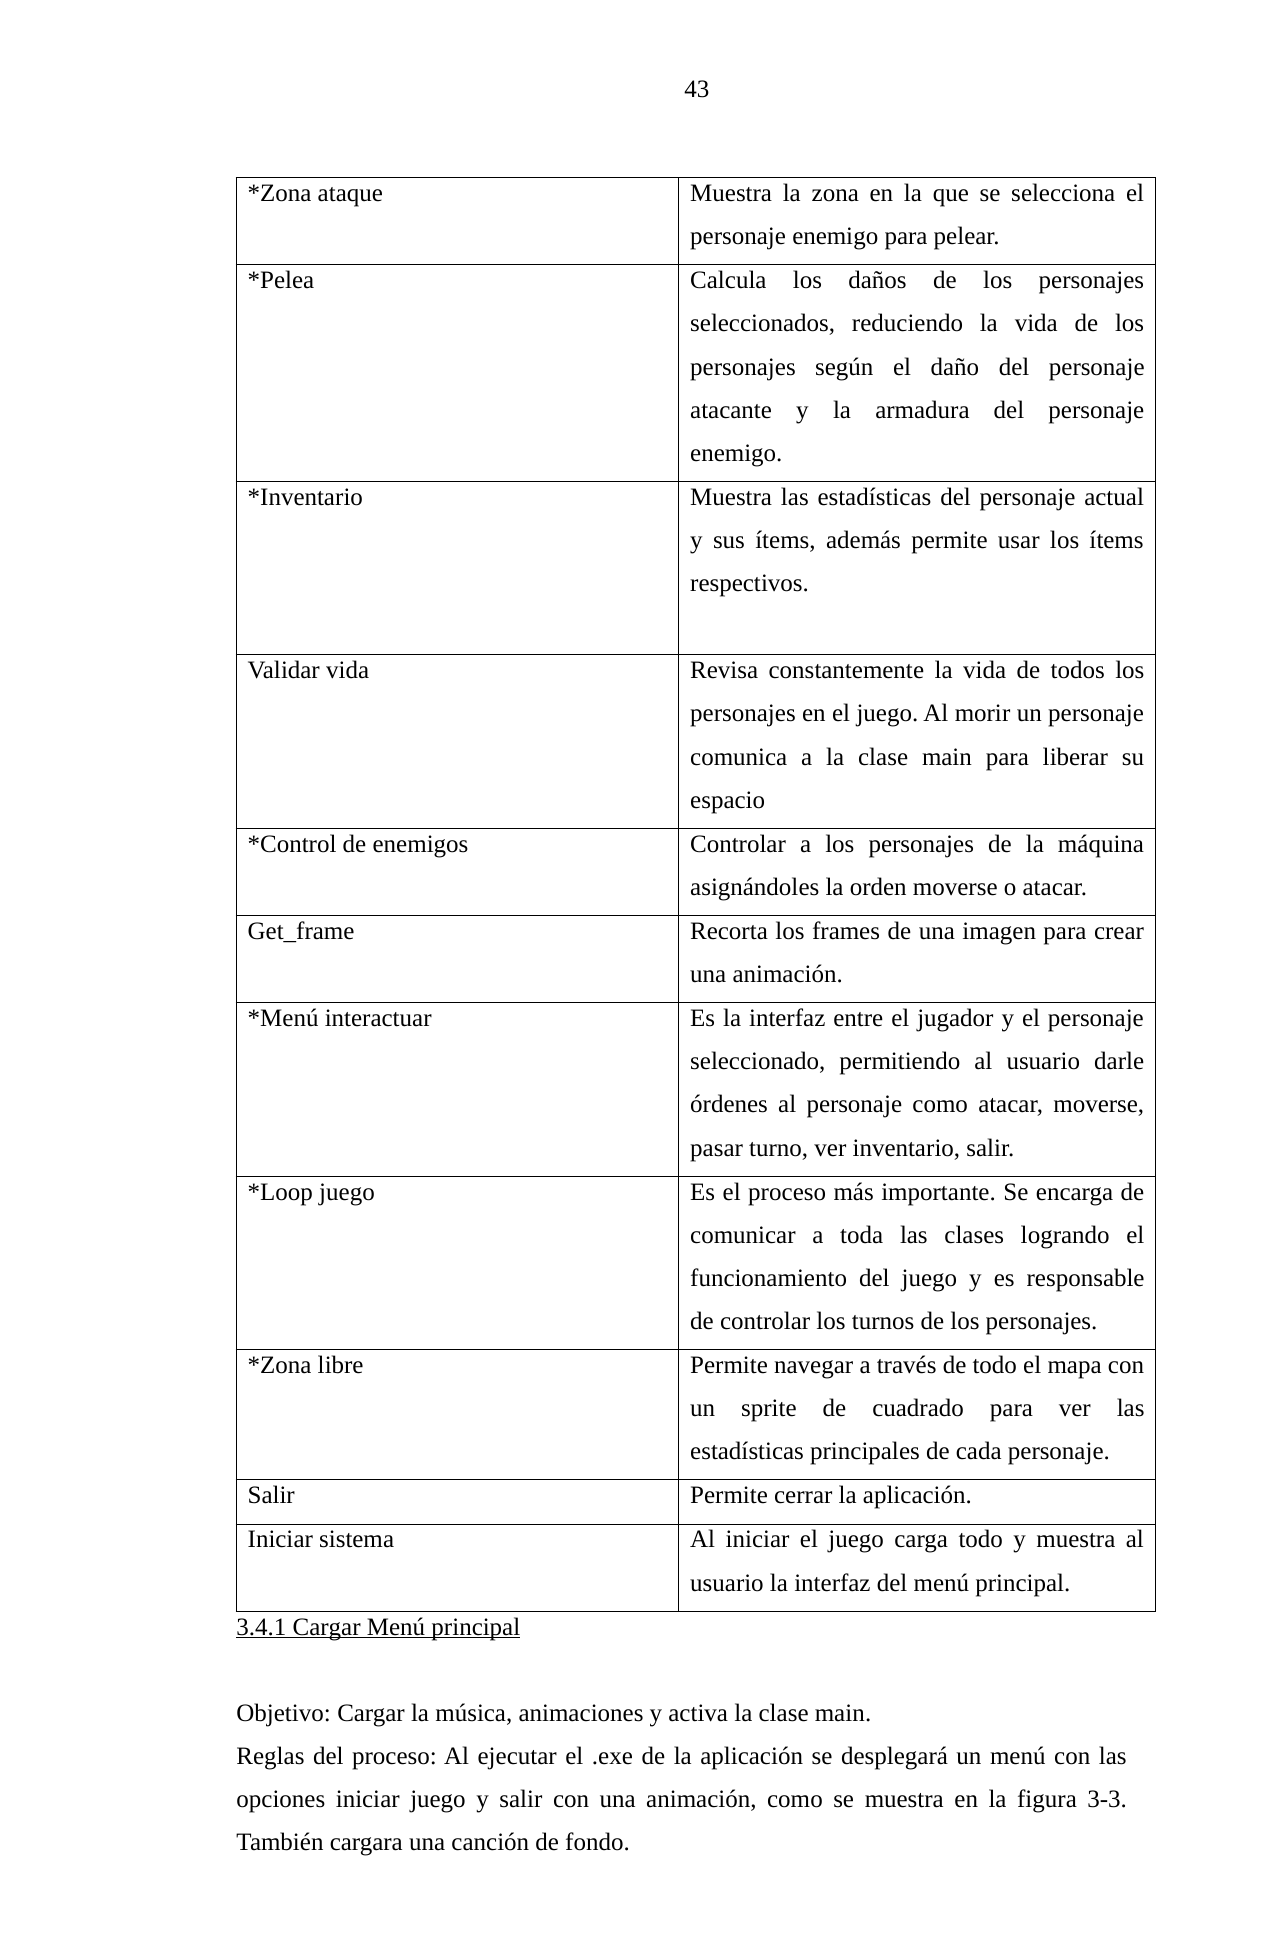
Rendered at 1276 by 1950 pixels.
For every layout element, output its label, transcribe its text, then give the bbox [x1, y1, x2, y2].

table_cell Iniciar sistema [237, 1525, 678, 1611]
table_cell Salir [237, 1480, 678, 1523]
table_cell *Control de enemigos [237, 829, 678, 915]
table_cell Validar vida [237, 655, 678, 828]
table_cell *Loop juego [237, 1177, 678, 1349]
subtitle 3.4.1 Cargar Menú principal [236, 1612, 1128, 1640]
table_cell Controlar a los personajes de la máquina asignándoles la orden moverse o atacar. [679, 829, 1155, 915]
table_cell Calcula los daños de los personajes seleccionados, reduciendo la vida de los personajes según el daño del personaje atacante y la armadura del personaje enemigo. [679, 265, 1155, 481]
table_cell Es la interfaz entre el jugador y el personaje seleccionado, permitiendo al usuario darle órdenes al personaje como atacar, moverse, pasar turno, ver inventario, salir. [679, 1003, 1155, 1176]
table_cell Muestra la zona en la que se selecciona el personaje enemigo para pelear. [679, 178, 1155, 264]
table_cell *Inventario [237, 482, 678, 654]
table_cell Al iniciar el juego carga todo y muestra al usuario la interfaz del menú principal. [679, 1525, 1155, 1611]
table_cell Get_frame [237, 916, 678, 1002]
table_cell Muestra las estadísticas del personaje actual y sus ítems, además permite usar los ítems respectivos. [679, 482, 1155, 654]
text Reglas del proceso: Al ejecutar el .exe de la aplicación se desplegará un menú con las opciones iniciar juego y salir con una animación, como se muestra en la figura 3-3. También cargara una canción de fondo. [236, 1741, 1128, 1856]
table_cell *Zona libre [237, 1350, 678, 1479]
text Objetivo: Cargar la música, animaciones y activa la clase main. [236, 1698, 1128, 1727]
table_cell *Zona ataque [237, 178, 678, 264]
table_cell Es el proceso más importante. Se encarga de comunicar a toda las clases logrando el funcionamiento del juego y es responsable de controlar los turnos de los personajes. [679, 1177, 1155, 1349]
table_cell Permite navegar a través de todo el mapa con un sprite de cuadrado para ver las estadísticas principales de cada personaje. [679, 1350, 1155, 1479]
table_cell Permite cerrar la aplicación. [679, 1480, 1155, 1523]
table_cell *Menú interactuar [237, 1003, 678, 1176]
table_cell *Pelea [237, 265, 678, 481]
table_cell Revisa constantemente la vida de todos los personajes en el juego. Al morir un personaje comunica a la clase main para liberar su espacio [679, 655, 1155, 828]
table_cell Recorta los frames de una imagen para crear una animación. [679, 916, 1155, 1002]
